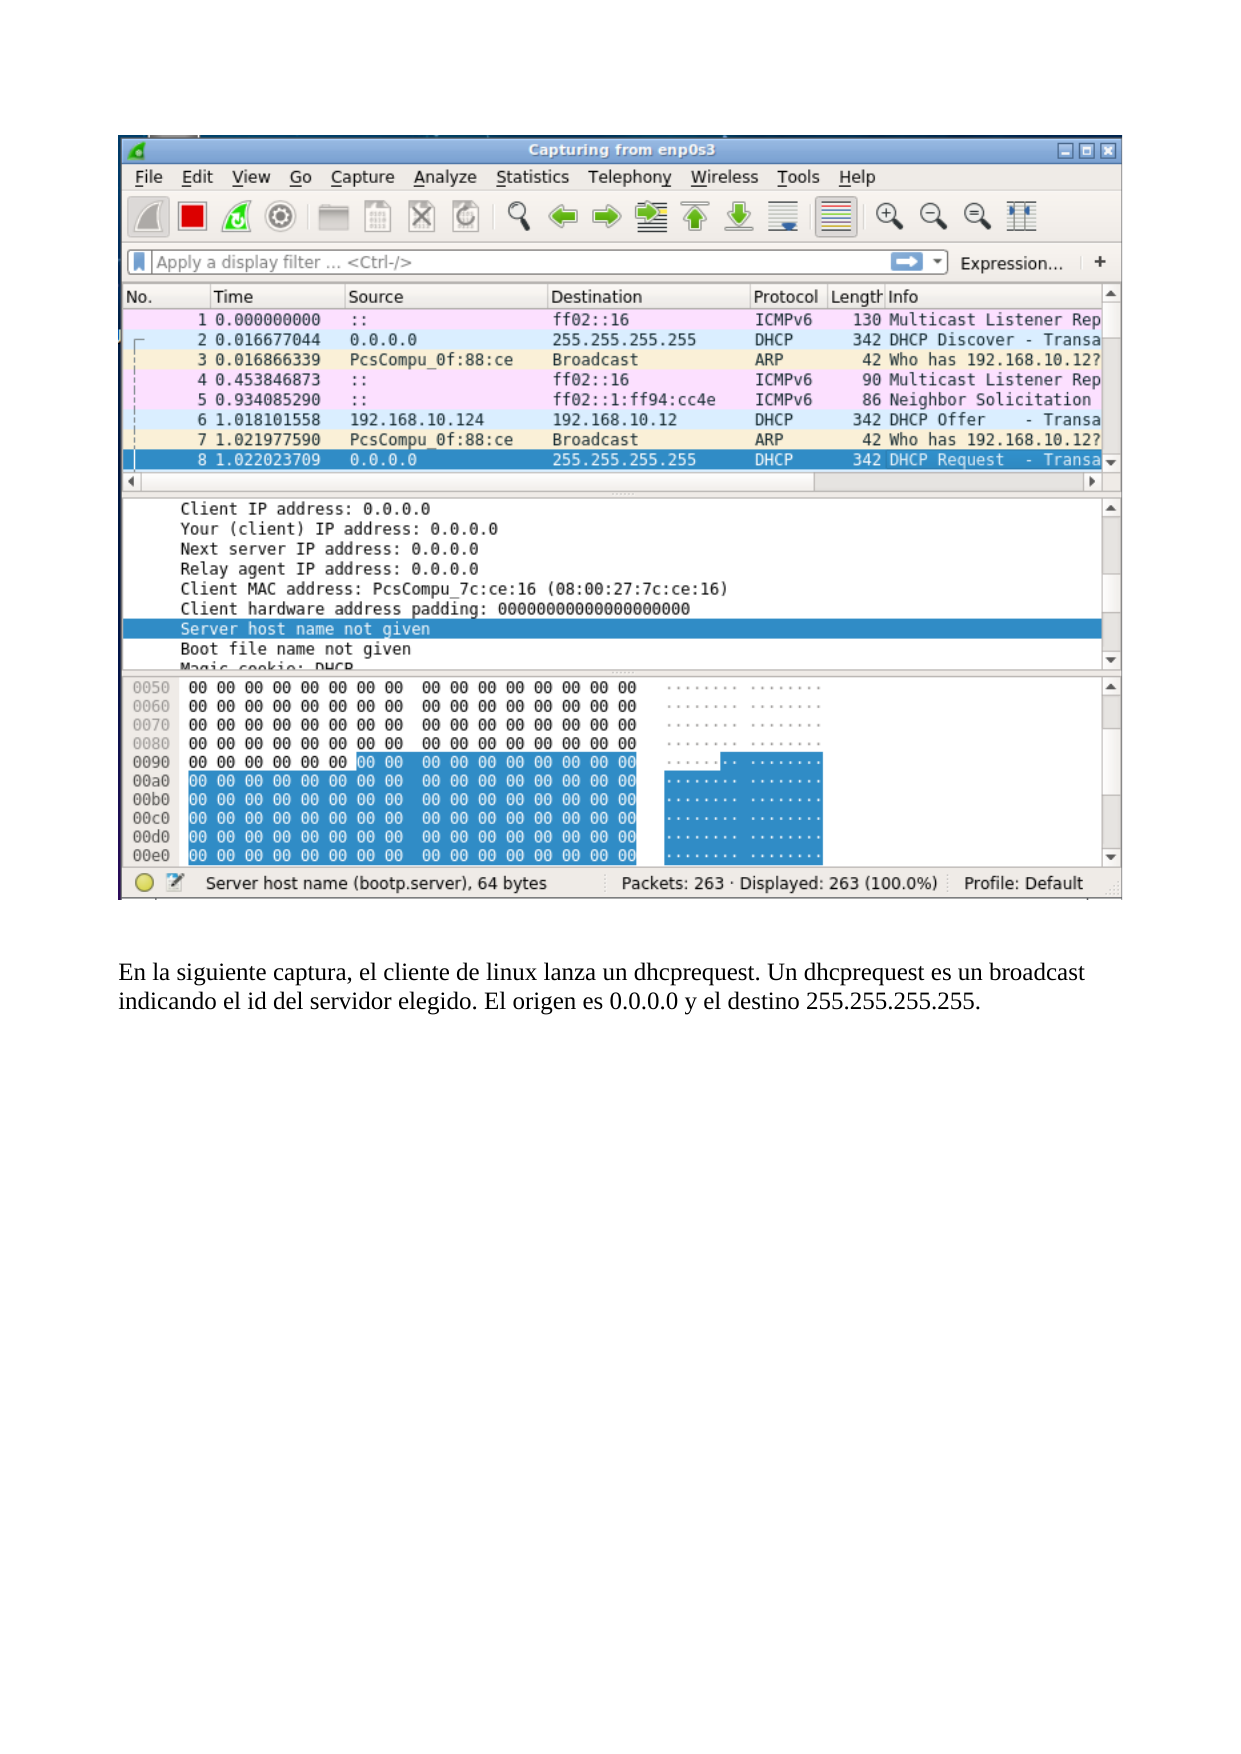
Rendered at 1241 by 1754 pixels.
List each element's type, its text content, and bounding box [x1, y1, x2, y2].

text En la siguiente captura, el cliente de linux lanza un dhcprequest. Un dhcprequest es un broadcast indicando el id del servidor elegido. El origen es 0.0.0.0 y el destino 255.255.255.255. [118, 957, 1122, 1014]
picture [118, 135, 1123, 900]
